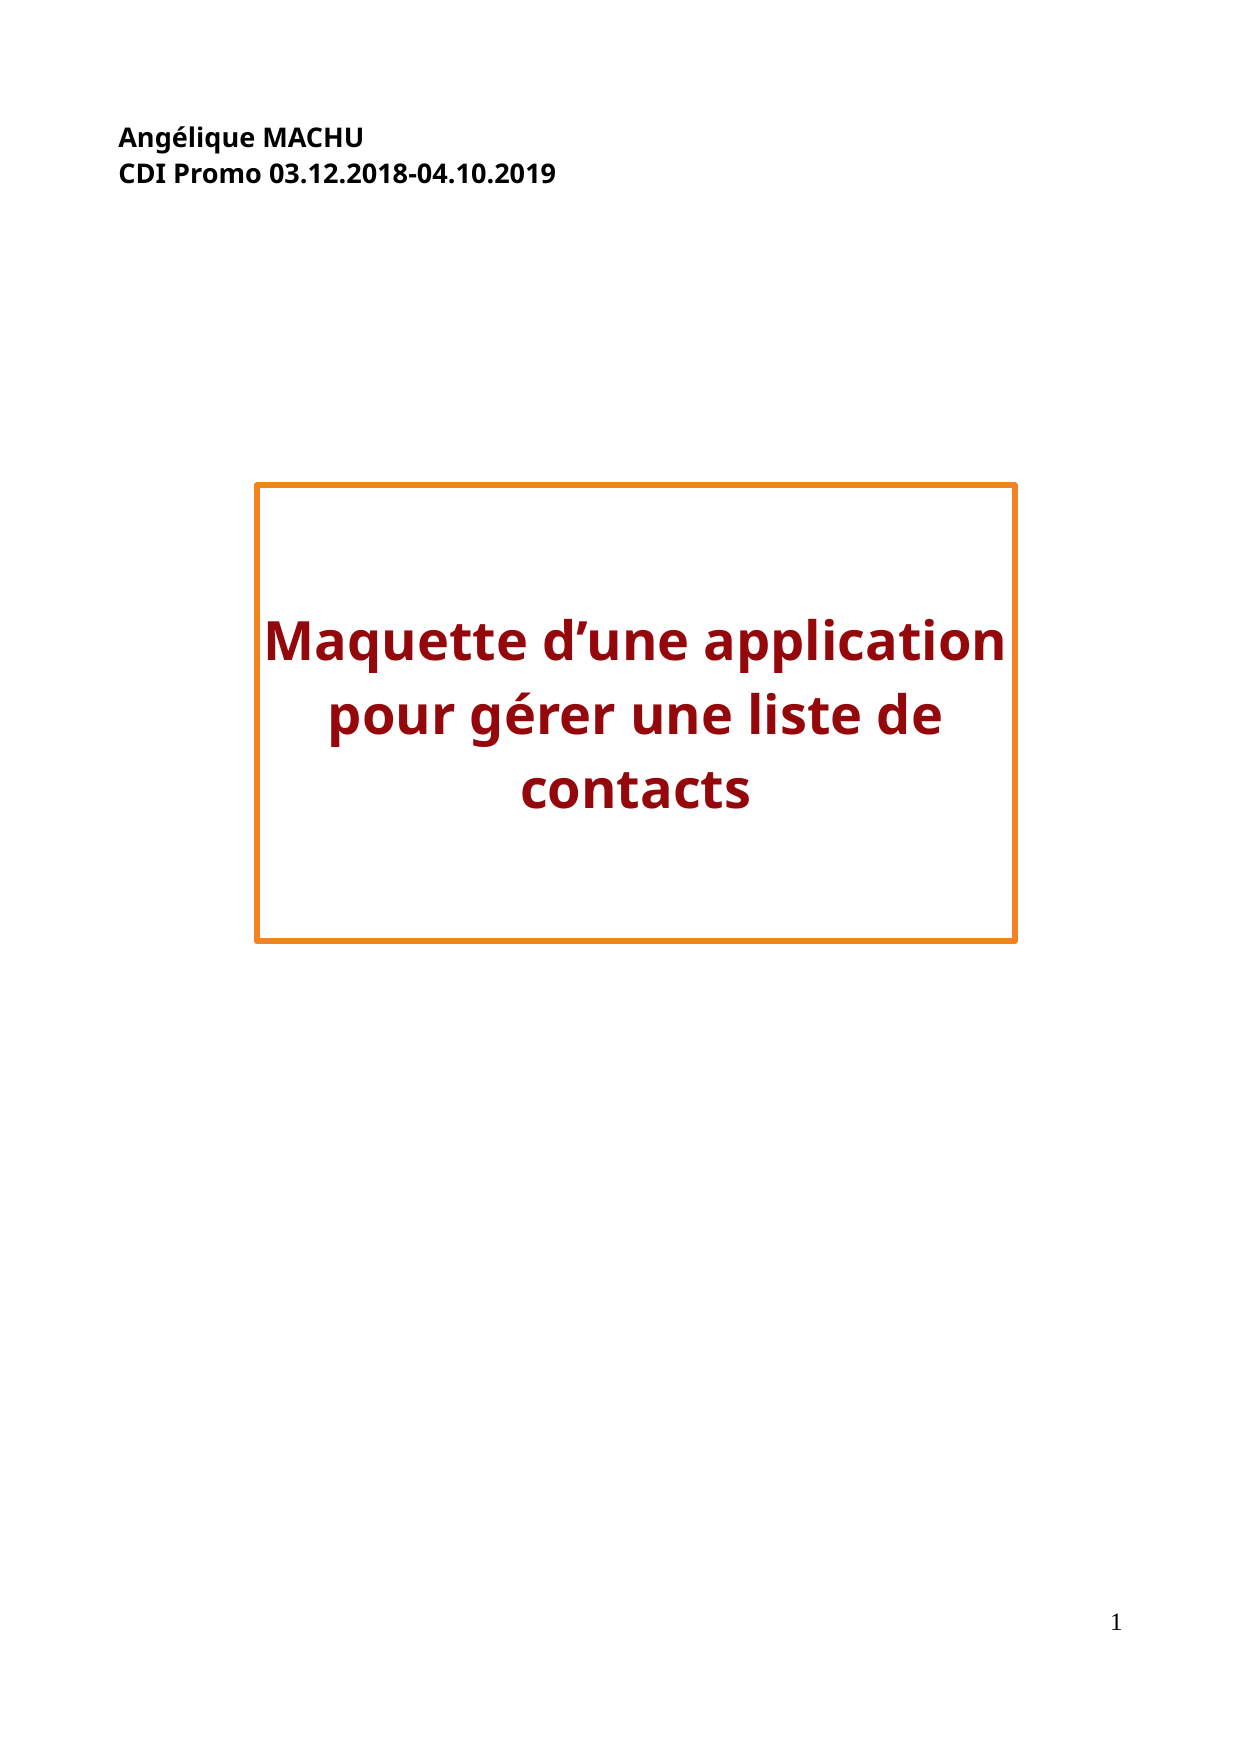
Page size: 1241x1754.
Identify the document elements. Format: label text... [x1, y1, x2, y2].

text CDI Promo 03.12.2018-04.10.2019 [118, 155, 1122, 192]
text Angélique MACHU [118, 118, 1122, 155]
